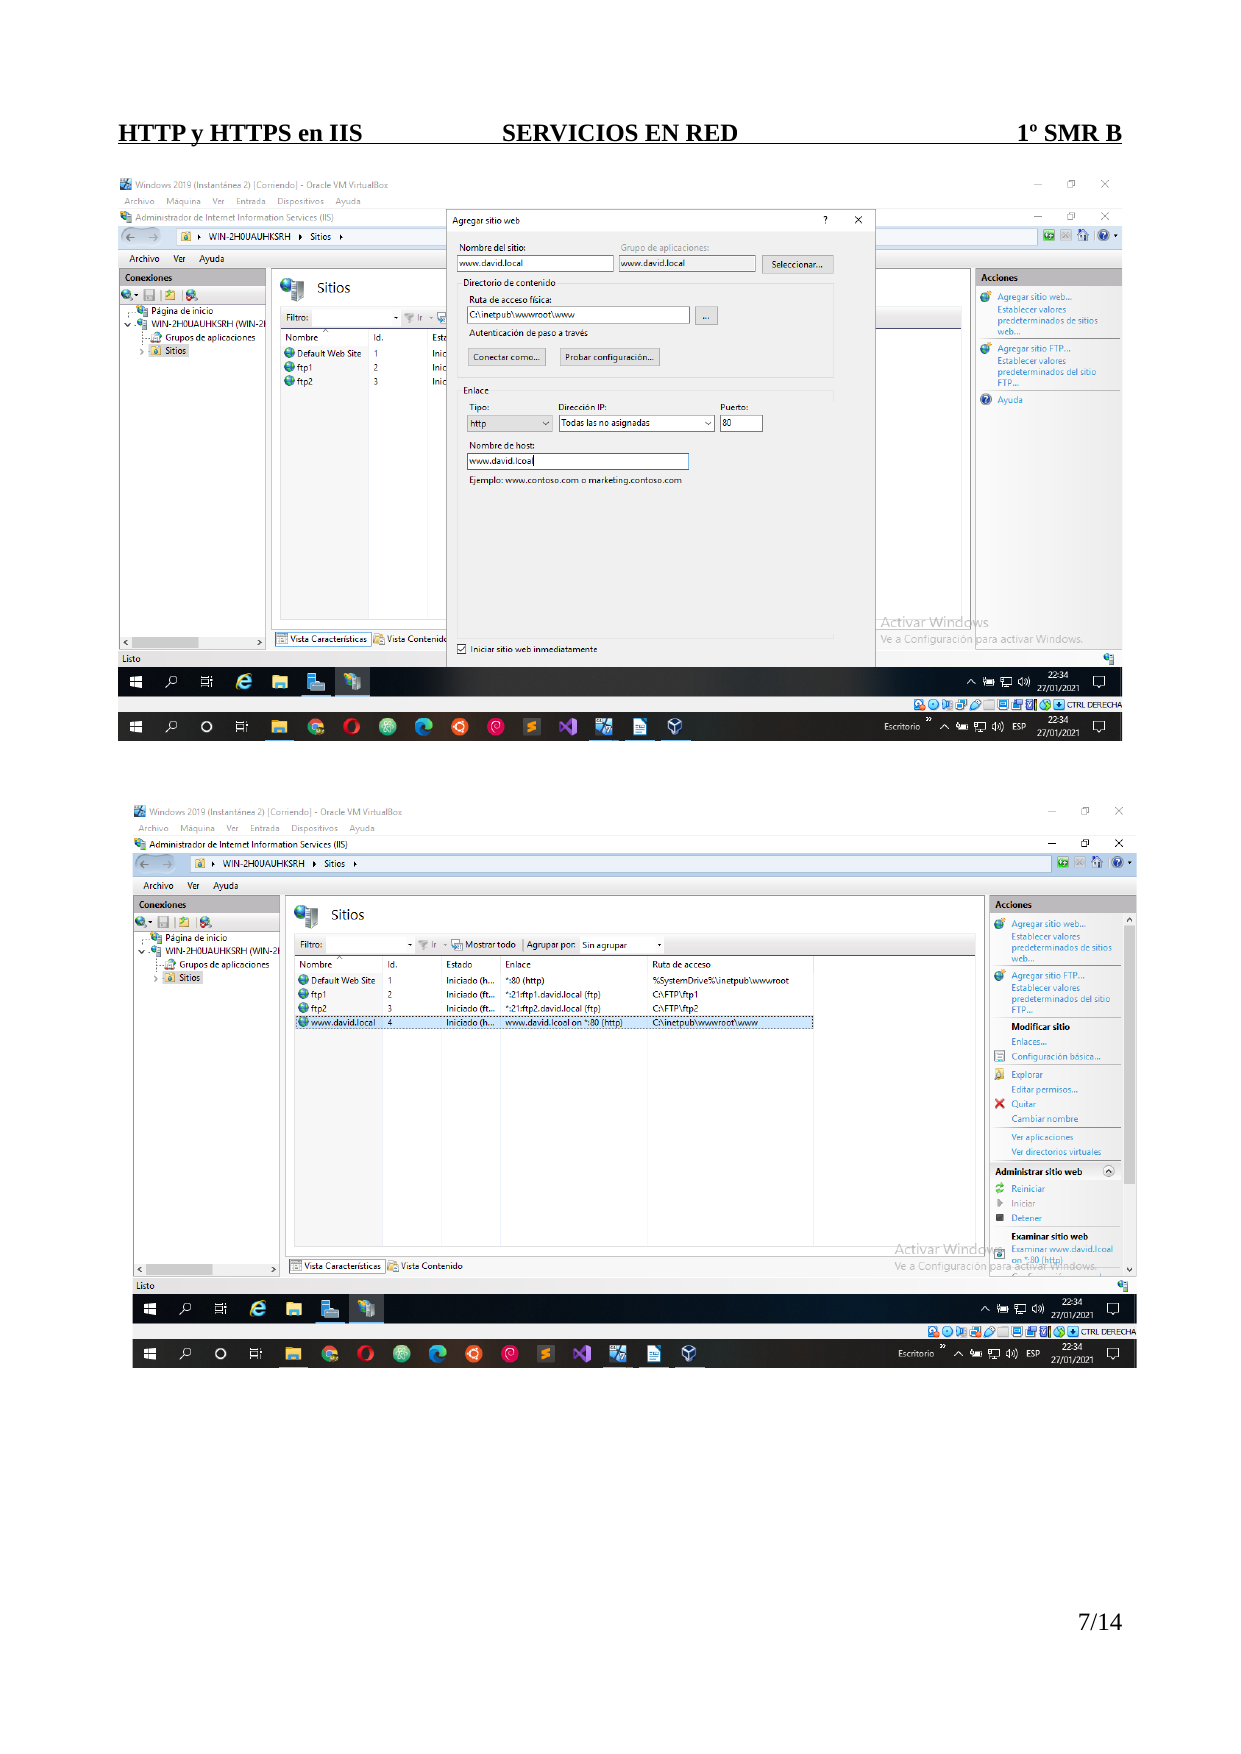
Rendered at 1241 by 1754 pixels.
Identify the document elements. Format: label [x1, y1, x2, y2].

picture [118, 176, 1123, 741]
picture [132, 803, 1137, 1368]
